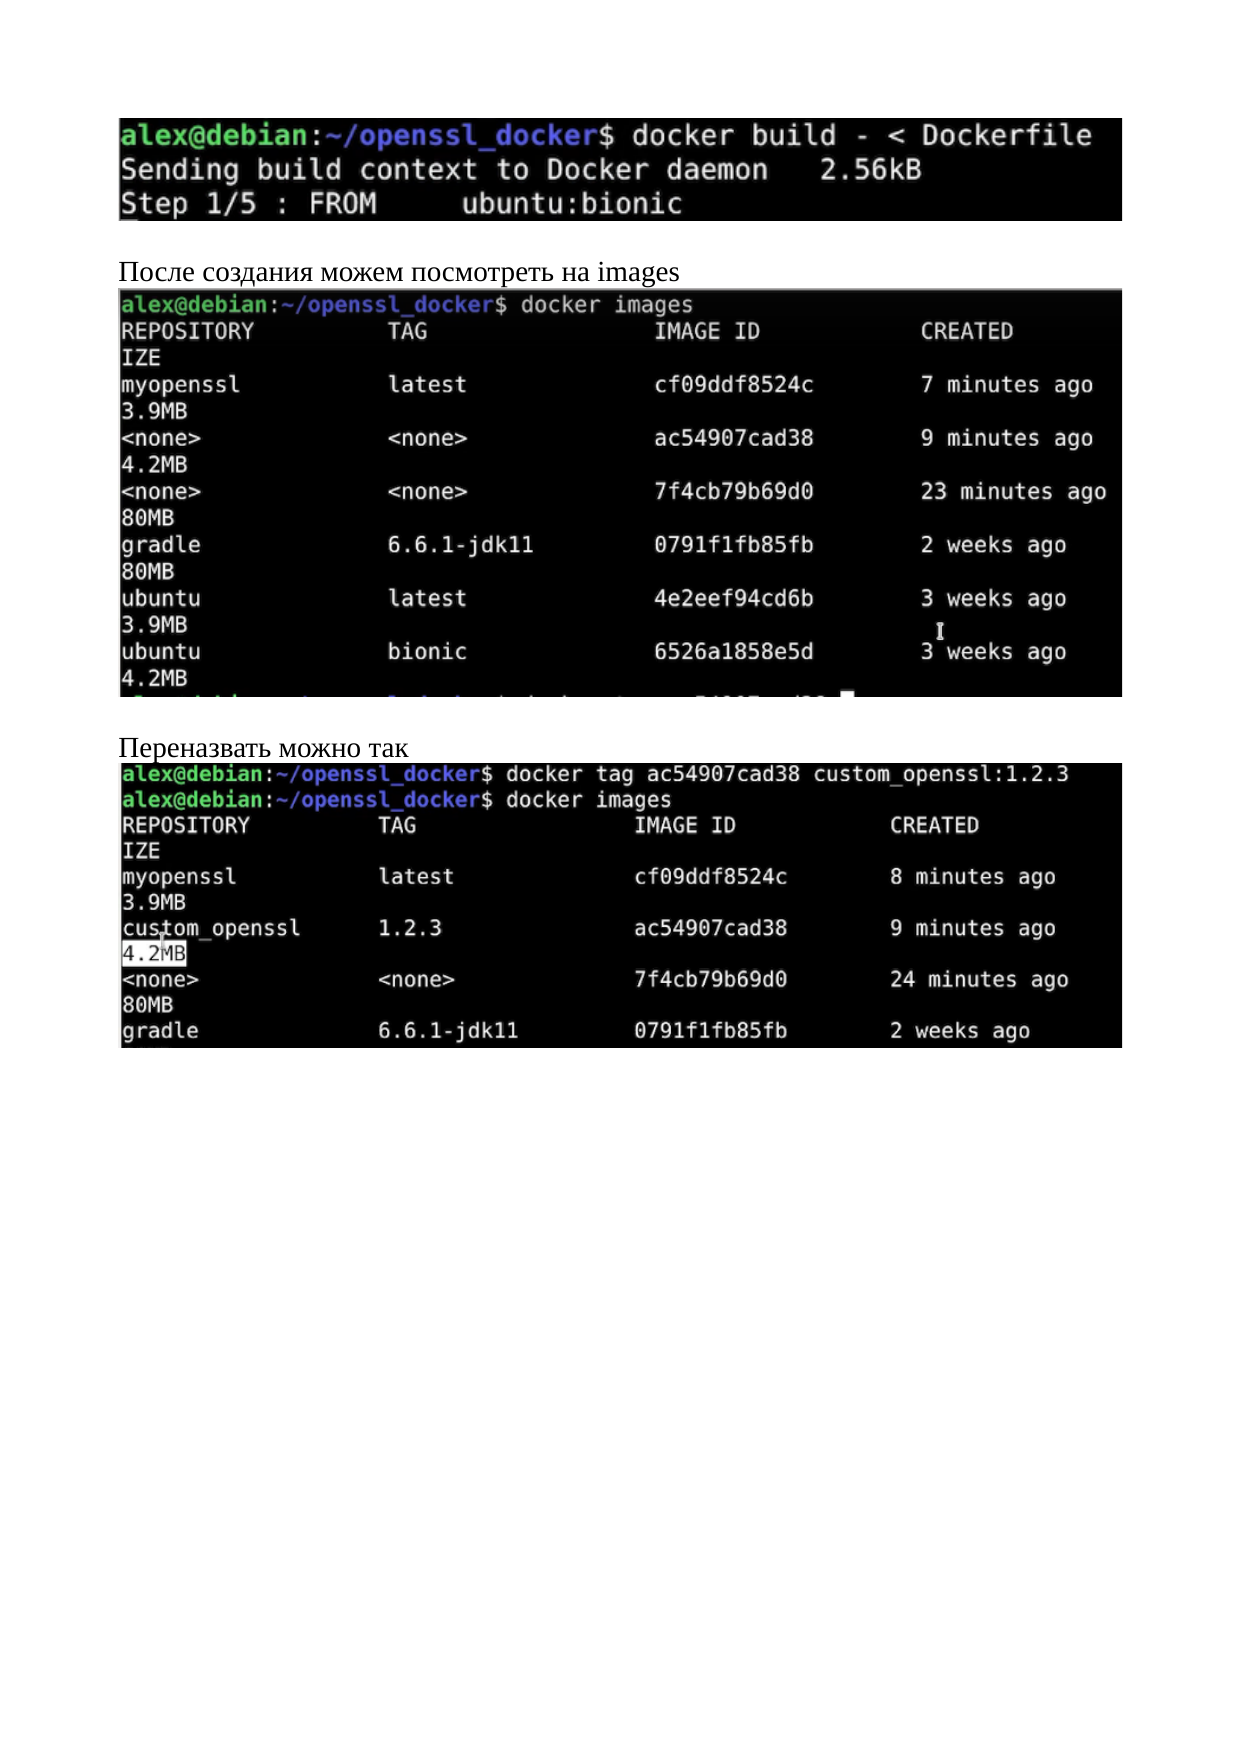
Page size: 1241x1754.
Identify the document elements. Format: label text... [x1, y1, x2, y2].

text Переназвать можно так [118, 730, 1122, 763]
text После создания можем посмотреть на images [118, 254, 1122, 288]
picture [118, 118, 1123, 221]
picture [118, 763, 1123, 1048]
picture [118, 288, 1123, 697]
